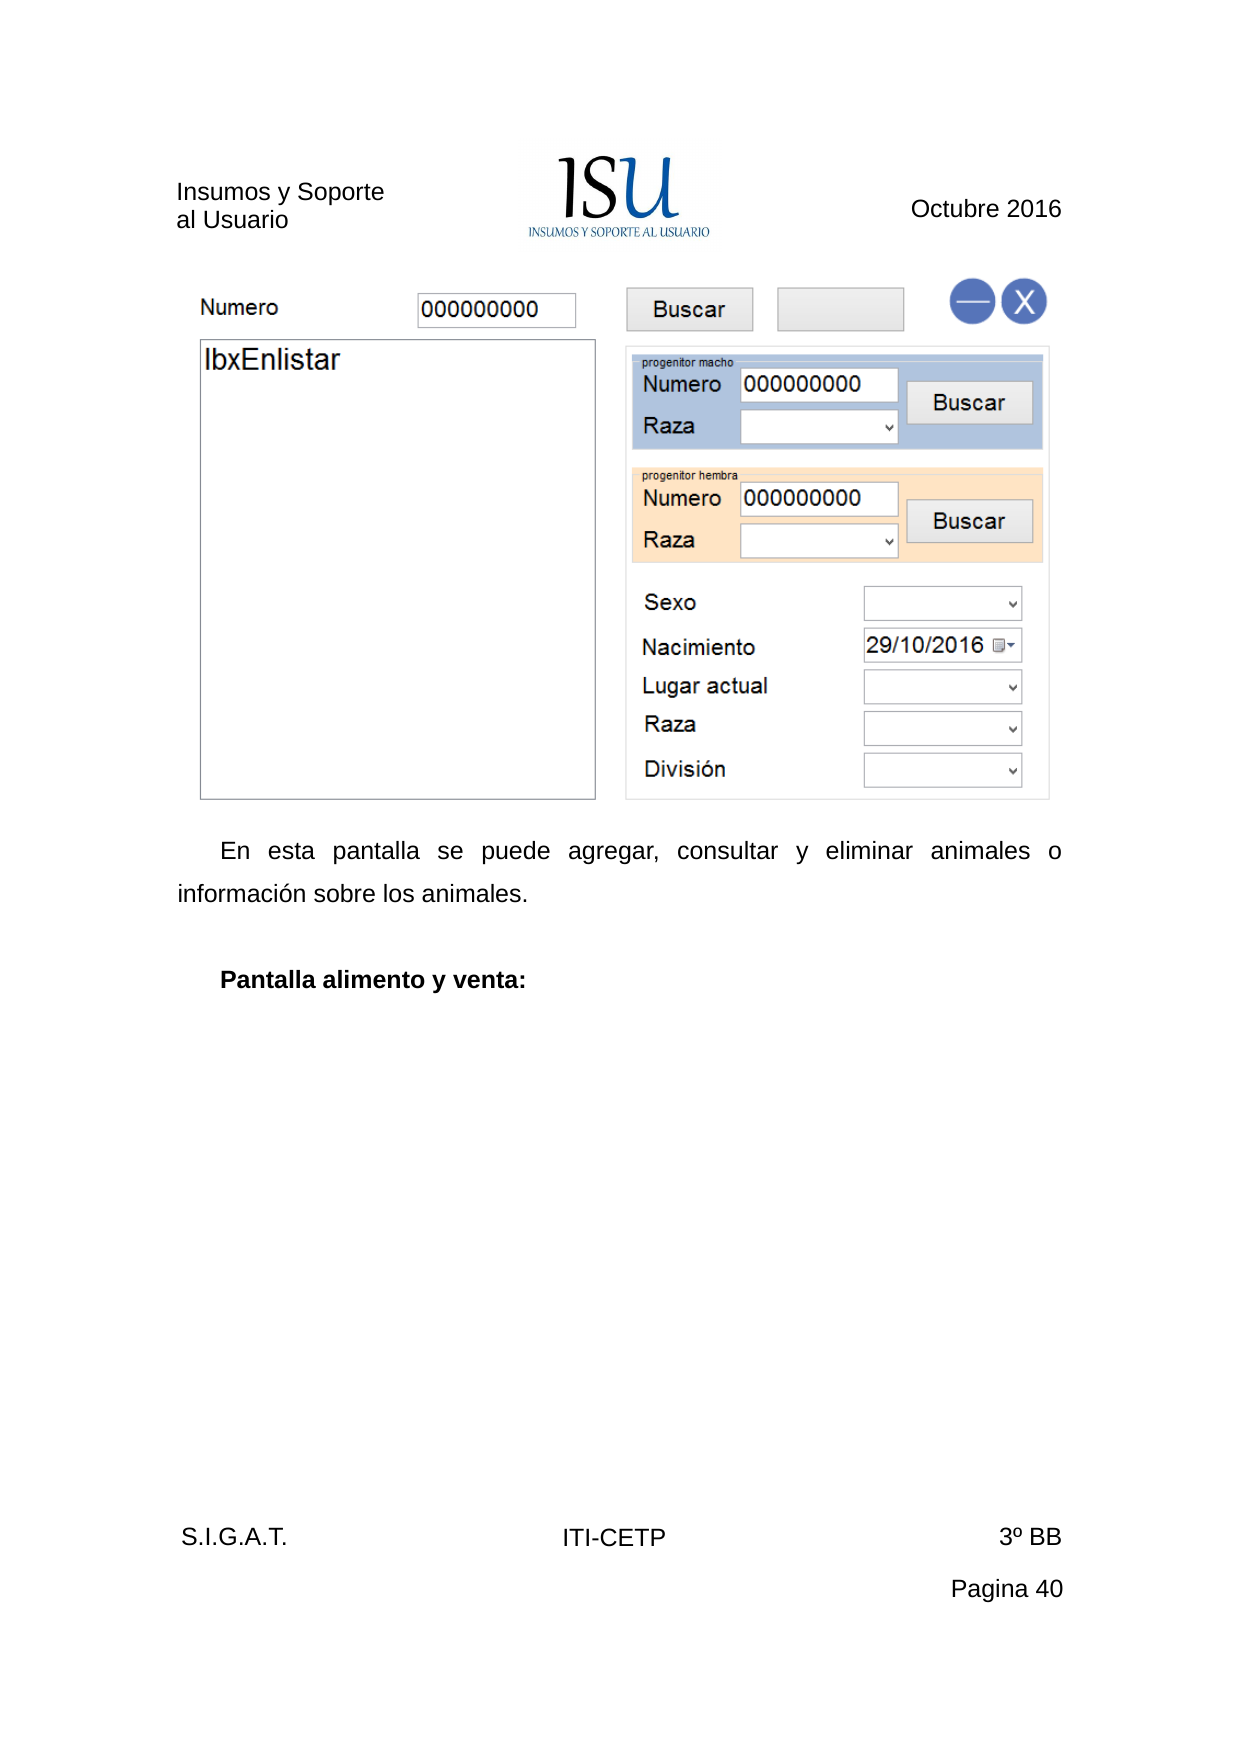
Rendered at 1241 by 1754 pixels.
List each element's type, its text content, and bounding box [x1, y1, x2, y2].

text Pantalla alimento y venta: [177, 965, 1063, 994]
picture [517, 138, 723, 252]
text En esta pantalla se puede agregar, consultar y eliminar animales o información sobre los animales. [177, 822, 1063, 908]
